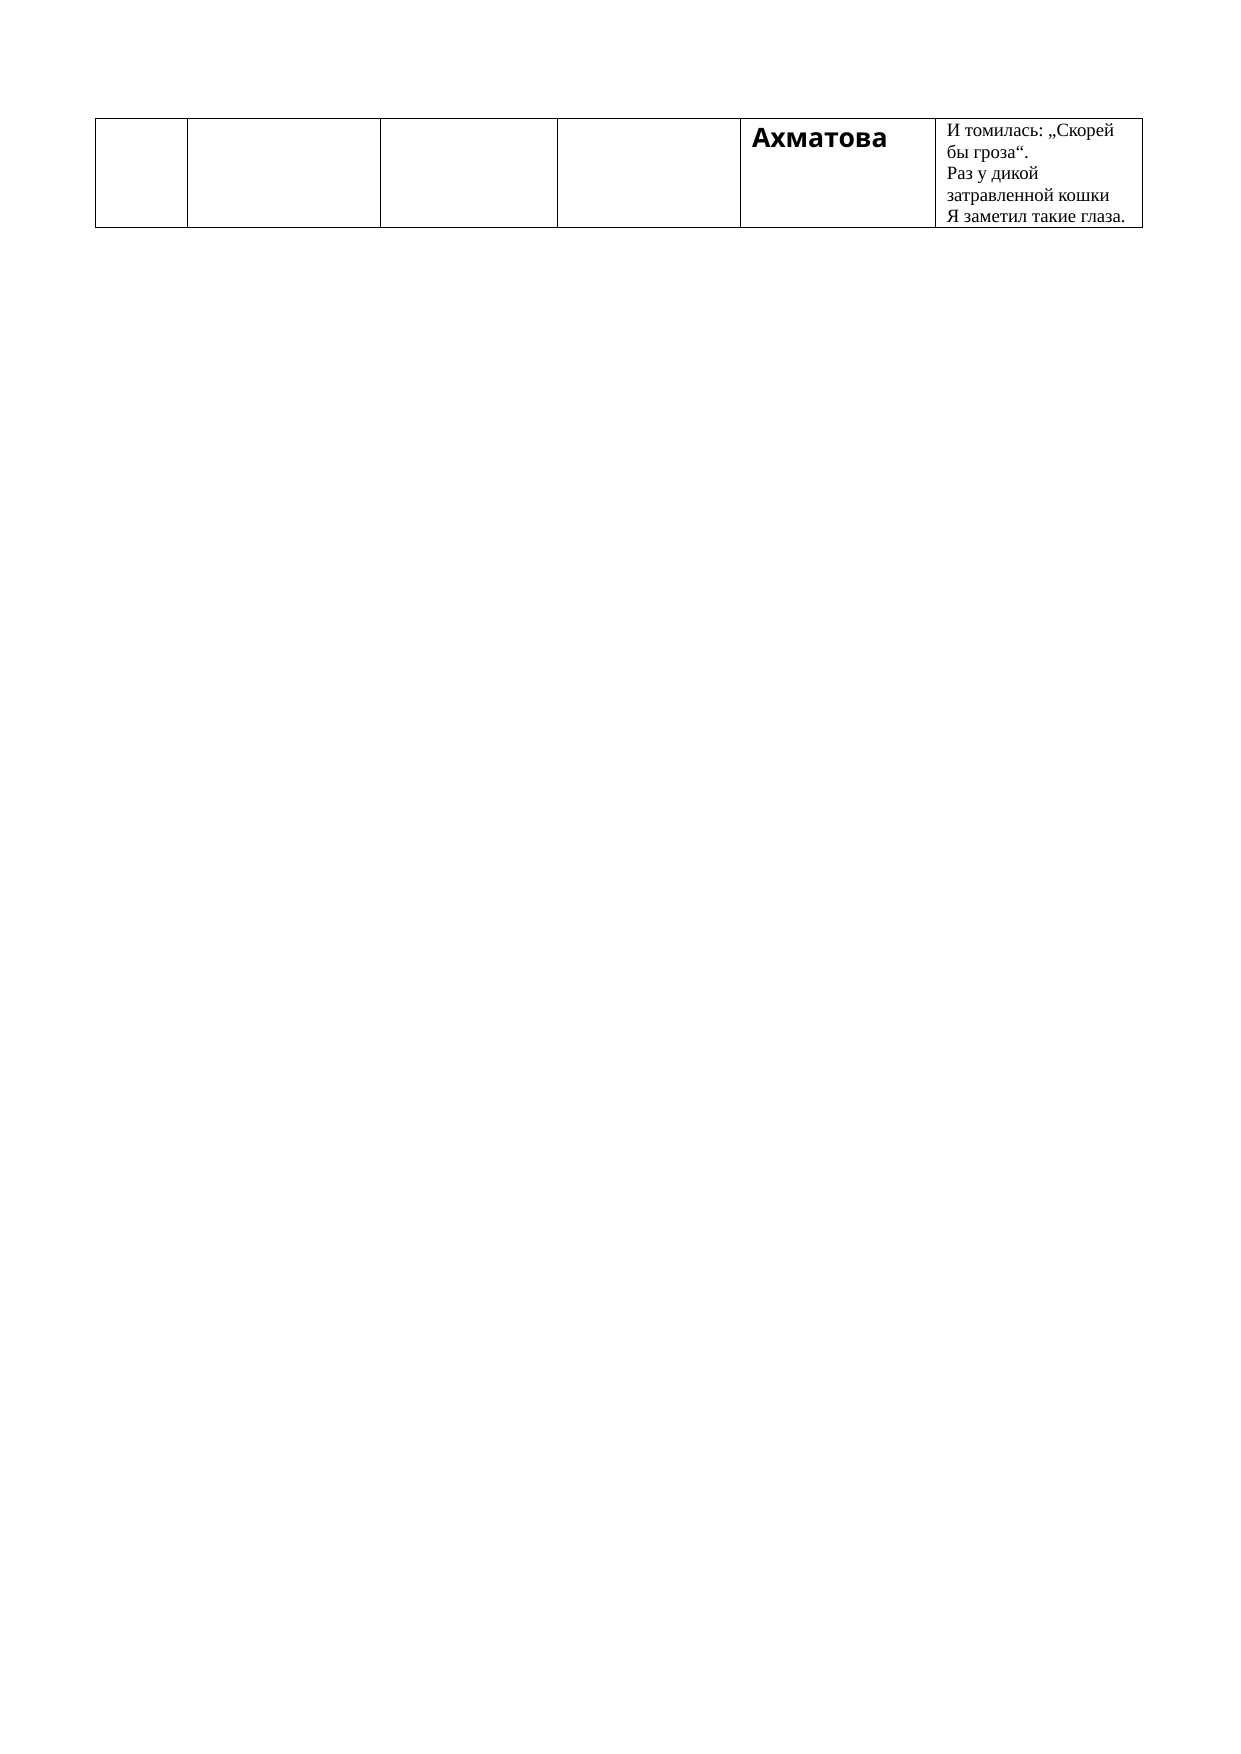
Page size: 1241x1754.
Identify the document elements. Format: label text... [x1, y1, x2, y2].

table_cell [381, 119, 557, 227]
table_cell И томилась: „Скорей бы гроза“. Раз у дикой затравленной кошки Я заметил такие глаза. [936, 119, 1142, 227]
table_cell [96, 119, 187, 227]
table_cell [558, 119, 740, 227]
table_cell Ахматова [741, 119, 935, 227]
table_cell [188, 119, 380, 227]
